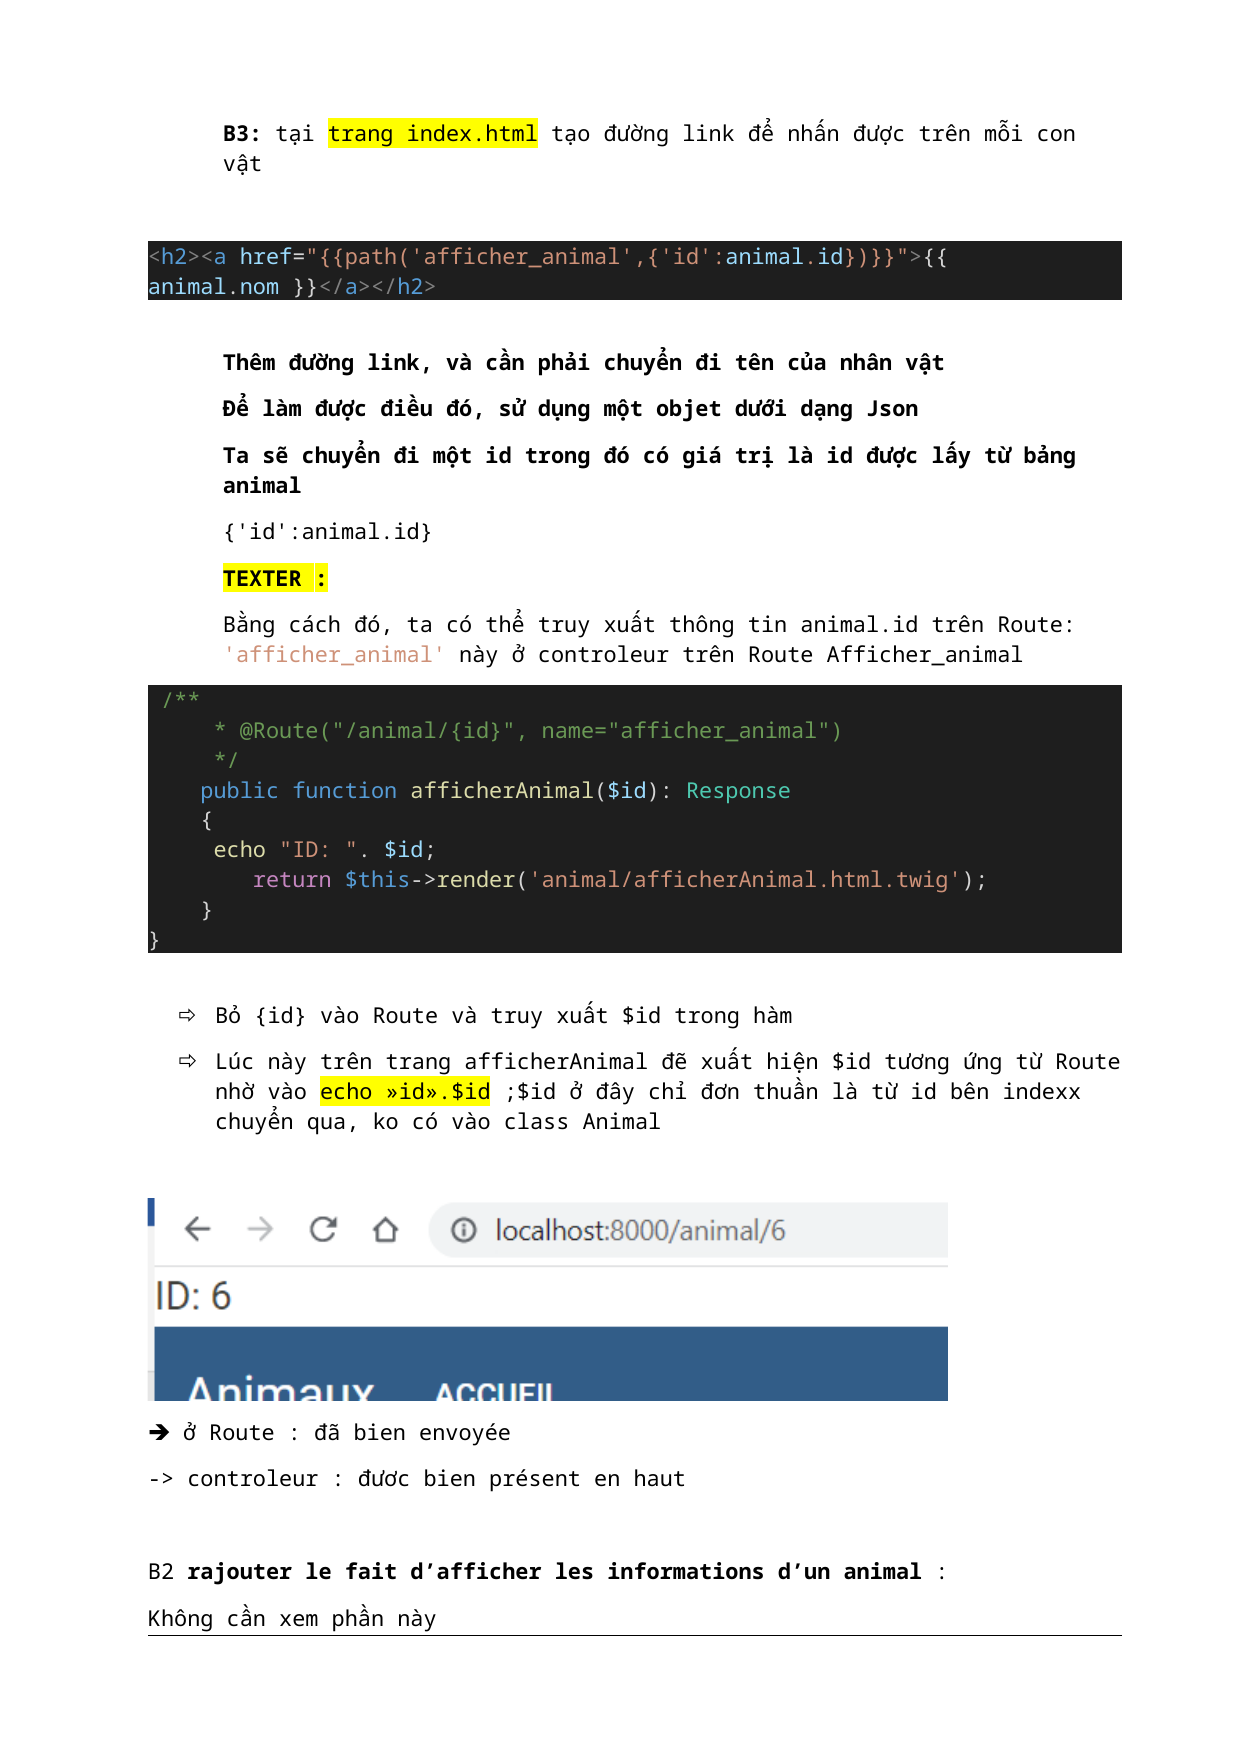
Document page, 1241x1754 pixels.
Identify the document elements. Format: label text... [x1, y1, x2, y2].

list Bỏ {id} vào Route và truy xuất $id trong hàm [177, 1000, 1122, 1029]
text  ở Route : đã bien envoyée [148, 1417, 1122, 1447]
list TEXTER : [223, 562, 1122, 592]
text public function afficherAnimal($id): Response [148, 774, 1122, 804]
text /** [148, 685, 1122, 715]
text * @Route("/animal/{id}", name="afficher_animal") [148, 715, 1122, 745]
list Bằng cách đó, ta có thể truy xuất thông tin animal.id trên Route: 'afficher_animal' này ở controleur trên Route Afficher_animal [223, 609, 1122, 668]
text } [148, 923, 1122, 953]
text } [148, 894, 1122, 923]
text -> controleur : đươc bien présent en haut [148, 1463, 1122, 1493]
list Lúc này trên trang afficherAnimal đẽ xuất hiện $id tương ứng từ Route nhờ vào echo »id».$id ;$id ở đây chỉ đơn thuần là từ id bên indexx chuyển qua, ko có vào class Animal [177, 1046, 1122, 1136]
text Không cần xem phần này [148, 1603, 1122, 1635]
list B3: tại trang index.html tạo đường link để nhấn được trên mỗi con vật [223, 118, 1122, 178]
list {'id':animal.id} [223, 516, 1122, 546]
list Để làm được điều đó, sử dụng một objet dưới dạng Json [223, 393, 1122, 423]
text */ [148, 745, 1122, 774]
list Thêm đường link, và cần phải chuyển đi tên của nhân vật [223, 347, 1122, 377]
text B2 rajouter le fait d’afficher les informations d’un animal : [148, 1556, 1122, 1586]
text return $this->render('animal/afficherAnimal.html.twig'); [148, 864, 1122, 894]
list Ta sẽ chuyển đi một id trong đó có giá trị là id được lấy từ bảng animal [223, 440, 1122, 499]
text <h2><a href="{{path('afficher_animal',{'id':animal.id})}}">{{ animal.nom }}</a></h2> [148, 241, 1122, 300]
text echo "ID: ". $id; [148, 834, 1122, 864]
text { [148, 804, 1122, 834]
